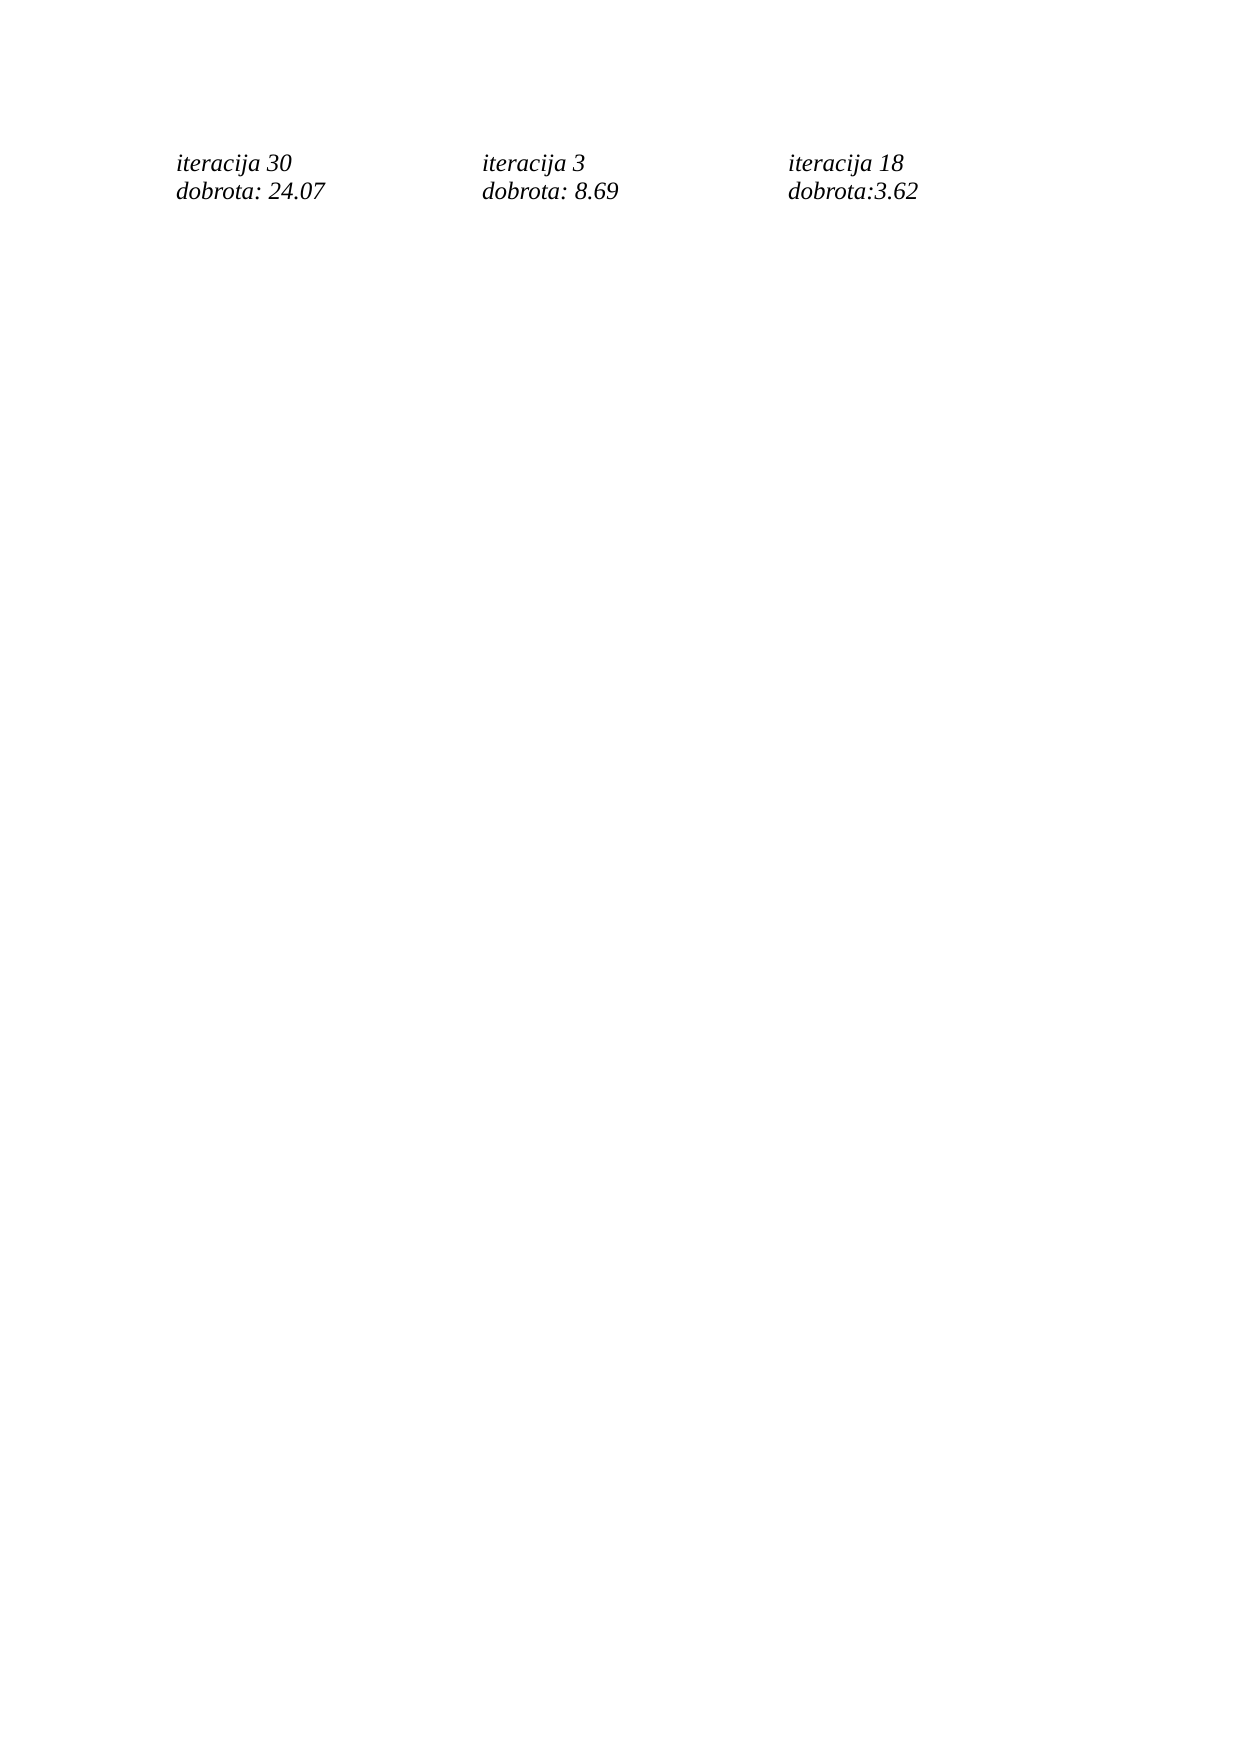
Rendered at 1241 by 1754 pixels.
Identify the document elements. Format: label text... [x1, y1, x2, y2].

table_header iteracija 3 dobrota: 8.69 [482, 148, 788, 205]
table_header iteracija 18 dobrota:3.62 [788, 148, 1094, 205]
table_header iteracija 30 dobrota: 24.07 [176, 148, 482, 205]
